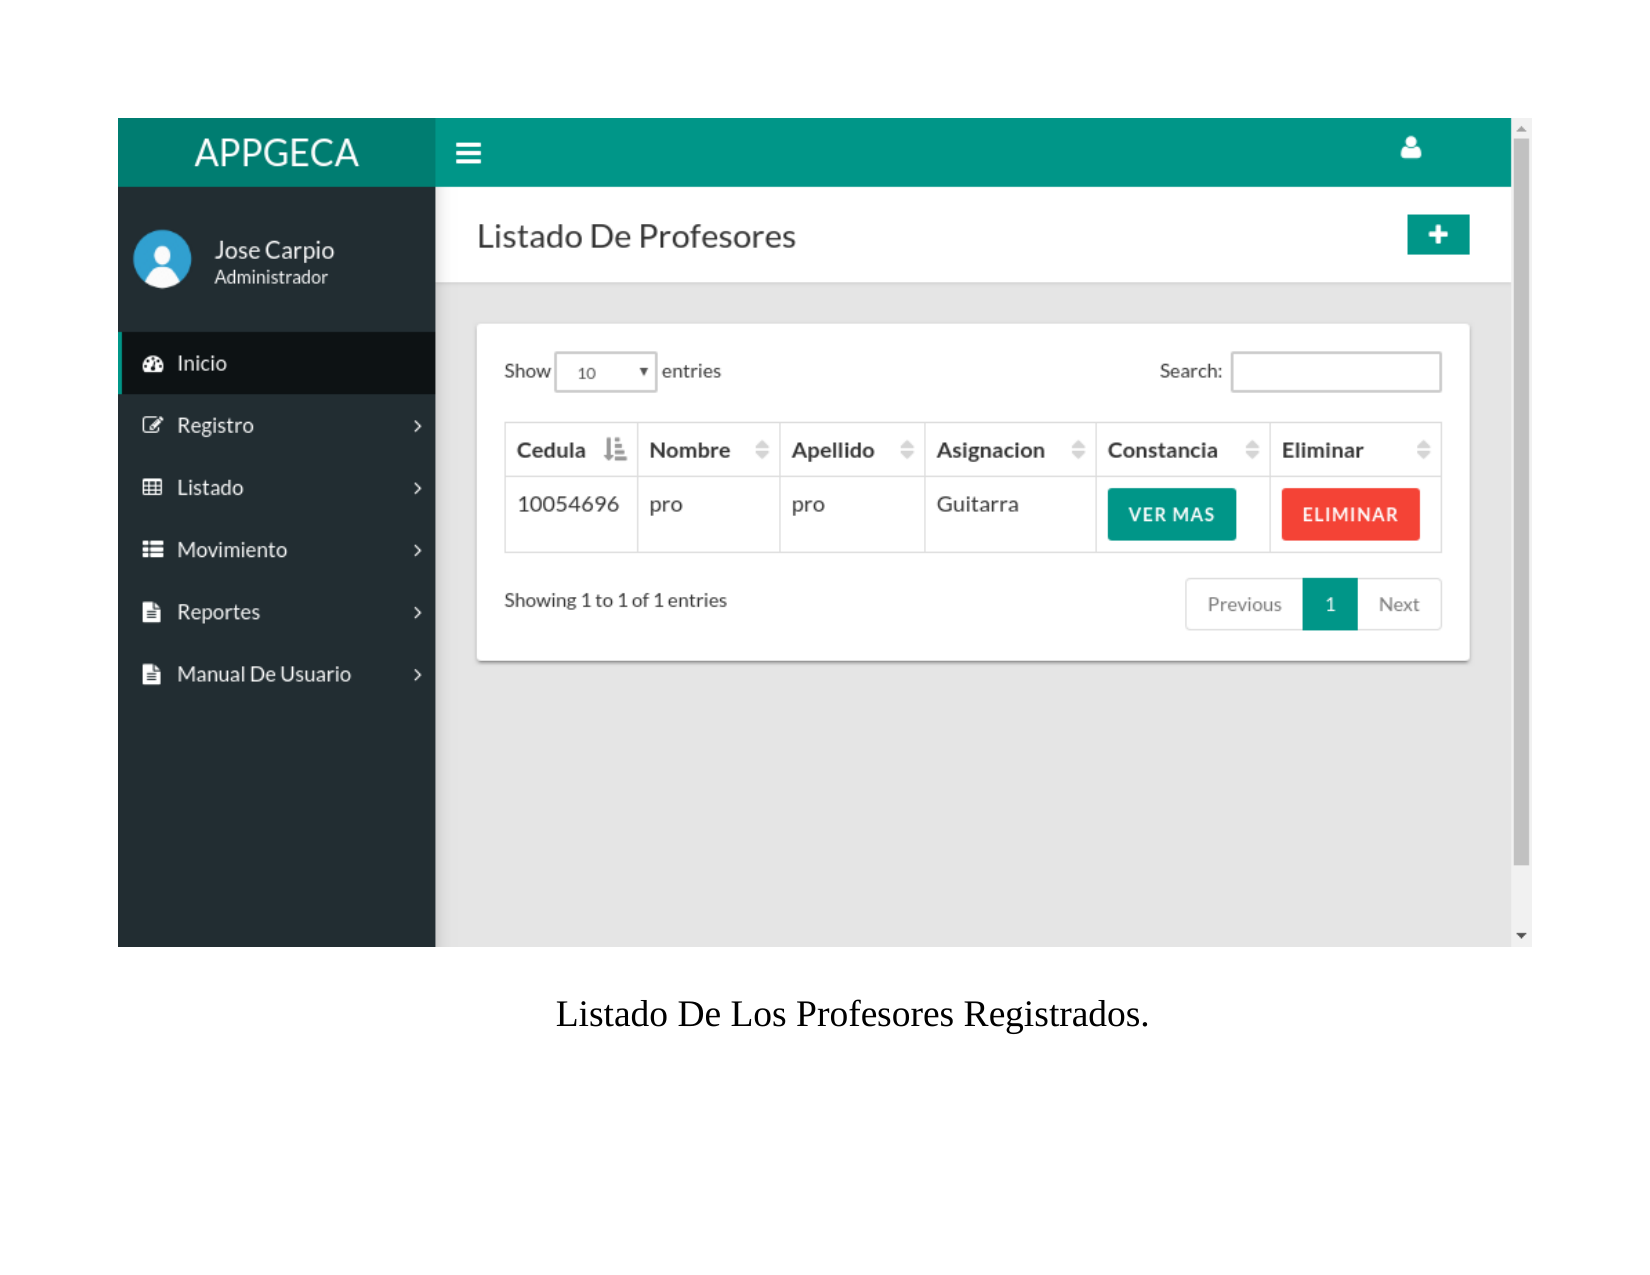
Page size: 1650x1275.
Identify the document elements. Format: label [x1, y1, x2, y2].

picture [118, 118, 1532, 947]
